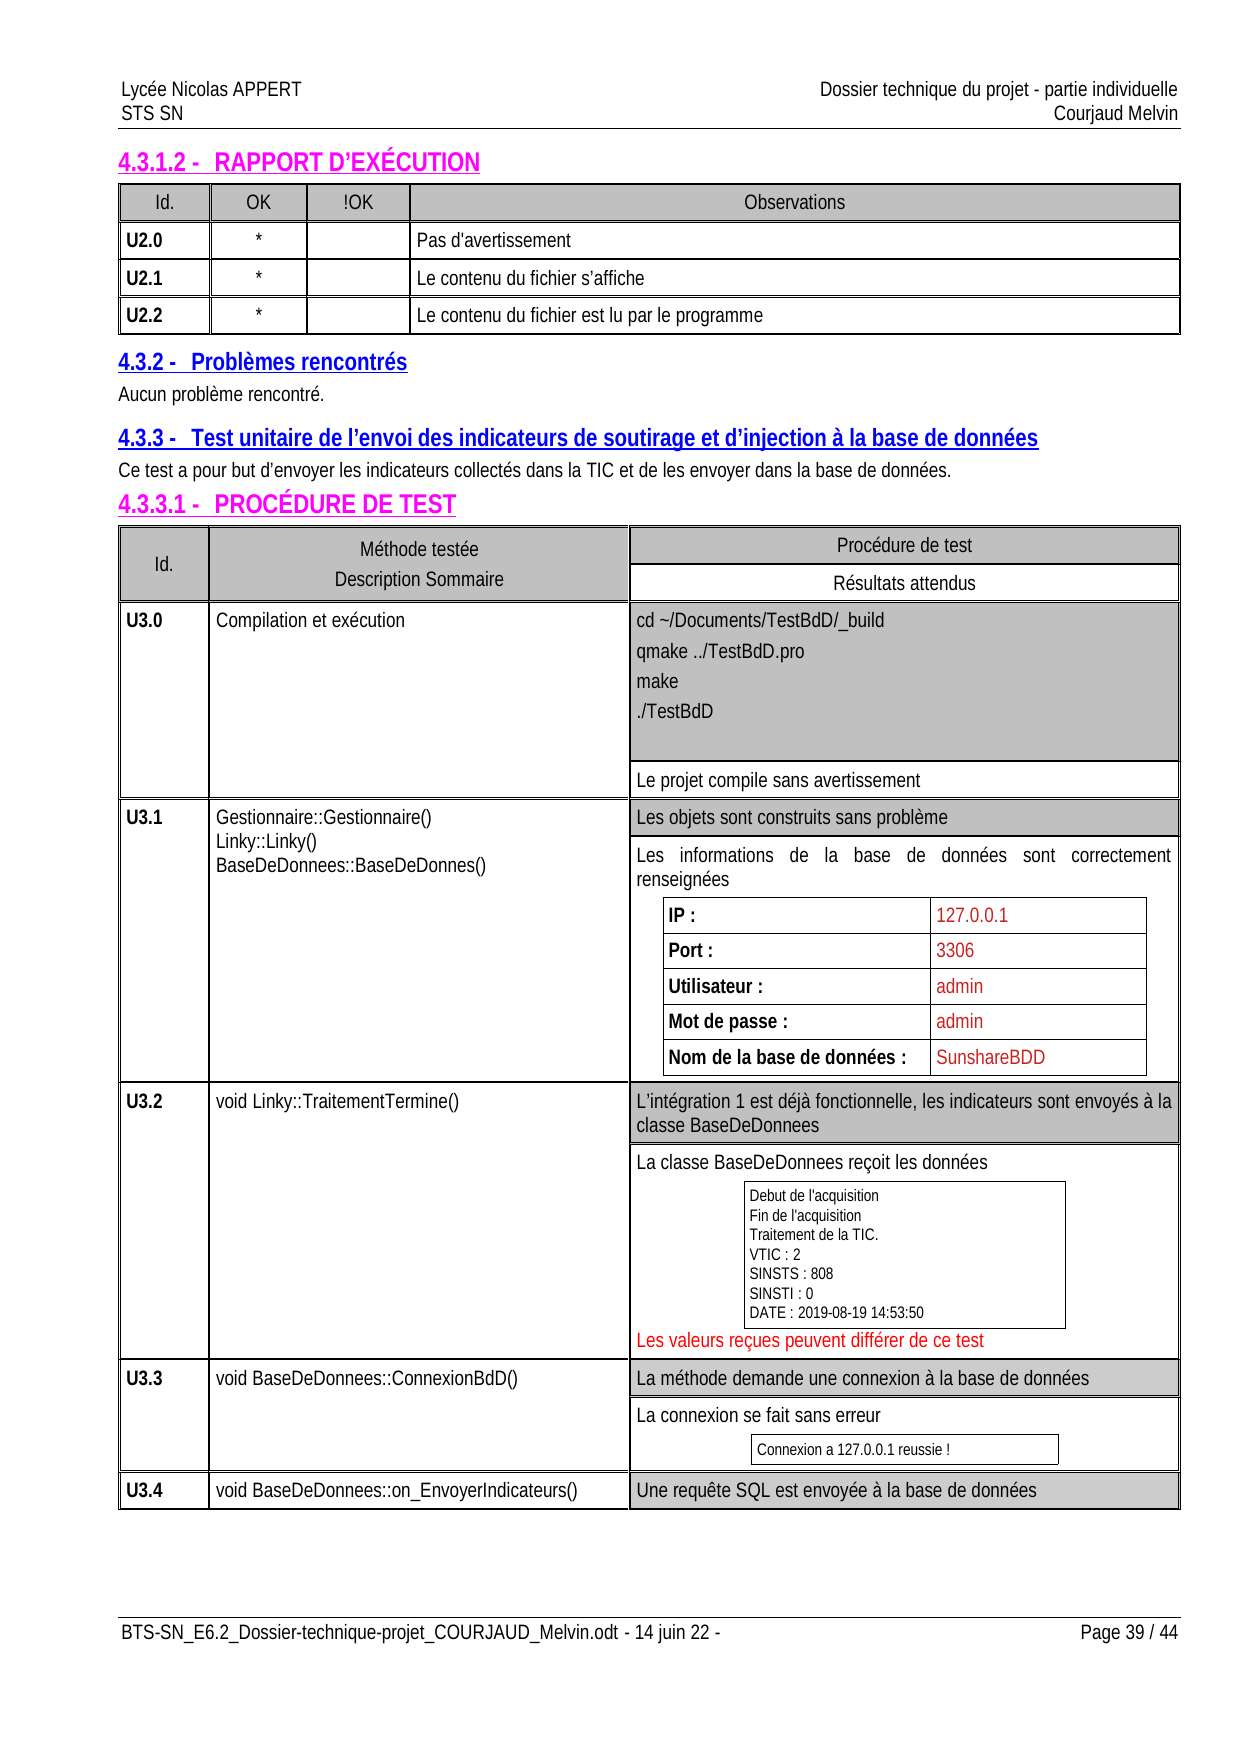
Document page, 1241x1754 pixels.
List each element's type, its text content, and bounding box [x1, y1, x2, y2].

table_cell La connexion se fait sans erreur [631, 1398, 1178, 1470]
subtitle Rapport d’exécution [118, 145, 1181, 176]
table_header Procédure de test [631, 528, 1178, 563]
table_header Id. [121, 528, 208, 600]
table_header Observations [411, 185, 1179, 220]
table_cell U3.1 [121, 800, 208, 1081]
table_cell [308, 260, 409, 295]
table_header Connexion a 127.0.0.1 reussie ! [752, 1435, 1058, 1464]
table_header 127.0.0.1 [931, 898, 1146, 933]
table_header OK [212, 185, 306, 220]
table_cell Mot de passe : [664, 1005, 930, 1039]
table_cell Le contenu du fichier s’affiche [411, 260, 1179, 295]
table_cell Pas d'avertissement [411, 223, 1179, 258]
table_cell Gestionnaire::Gestionnaire() Linky::Linky() BaseDeDonnees::BaseDeDonnes() [210, 800, 628, 1081]
table_cell Port : [664, 934, 930, 968]
table_header !OK [308, 185, 409, 220]
table_cell admin [931, 1005, 1146, 1039]
table_cell U2.1 [121, 260, 209, 295]
table_cell La classe BaseDeDonnees reçoit les données Les valeurs reçues peuvent différer de ce test [631, 1145, 1178, 1358]
table_cell void BaseDeDonnees::on_EnvoyerIndicateurs() [210, 1473, 628, 1508]
subtitle Test unitaire de l’envoi des indicateurs de soutirage et d’injection à la base de données [118, 423, 1181, 452]
table_header Debut de l'acquisition Fin de l'acquisition Traitement de la TIC. VTIC : 2 SINSTS : 808 SINSTI : 0 DATE : 2019-08-19 14:53:50 [745, 1182, 1065, 1328]
table_cell Nom de la base de données : [664, 1040, 930, 1075]
subtitle Problèmes rencontrés [118, 347, 1181, 376]
table_cell U2.2 [121, 298, 209, 333]
table_cell U2.0 [121, 223, 209, 258]
text Ce test a pour but d’envoyer les indicateurs collectés dans la TIC et de les envoyer dans la base de données. [118, 458, 1181, 482]
table_cell admin [931, 969, 1146, 1004]
table_header IP : [664, 898, 930, 933]
text Aucun problème rencontré. [118, 382, 1181, 406]
table_cell cd ~/Documents/TestBdD/_build qmake ../TestBdD.pro make ./TestBdD [631, 603, 1178, 760]
table_cell U3.3 [121, 1360, 208, 1470]
table_cell U3.2 [121, 1083, 208, 1358]
table_cell Le contenu du fichier est lu par le programme [411, 298, 1179, 333]
table_cell Résultats attendus [631, 565, 1178, 600]
table_cell * [212, 298, 306, 333]
table_cell La méthode demande une connexion à la base de données [631, 1360, 1178, 1395]
table_cell [308, 223, 409, 258]
table_cell void Linky::TraitementTermine() [210, 1083, 628, 1358]
table_cell * [212, 260, 306, 295]
table_header Id. [121, 185, 209, 220]
table_cell Compilation et exécution [210, 603, 628, 797]
table_cell L’intégration 1 est déjà fonctionnelle, les indicateurs sont envoyés à la classe BaseDeDonnees [631, 1083, 1178, 1142]
table_cell void BaseDeDonnees::ConnexionBdD() [210, 1360, 628, 1470]
table_cell 3306 [931, 934, 1146, 968]
table_cell SunshareBDD [931, 1040, 1146, 1075]
subtitle Procédure de test [118, 488, 1181, 519]
table_cell Utilisateur : [664, 969, 930, 1004]
table_cell Le projet compile sans avertissement [631, 762, 1178, 797]
table_cell U3.0 [121, 603, 208, 797]
table_header Méthode testée Description Sommaire [210, 528, 628, 600]
table_cell Une requête SQL est envoyée à la base de données [631, 1473, 1178, 1508]
table_cell U3.4 [121, 1473, 208, 1508]
table_cell Les informations de la base de données sont correctement renseignées [631, 837, 1178, 1081]
table_cell * [212, 223, 306, 258]
table_cell Les objets sont construits sans problème [631, 800, 1178, 835]
table_cell [308, 298, 409, 333]
